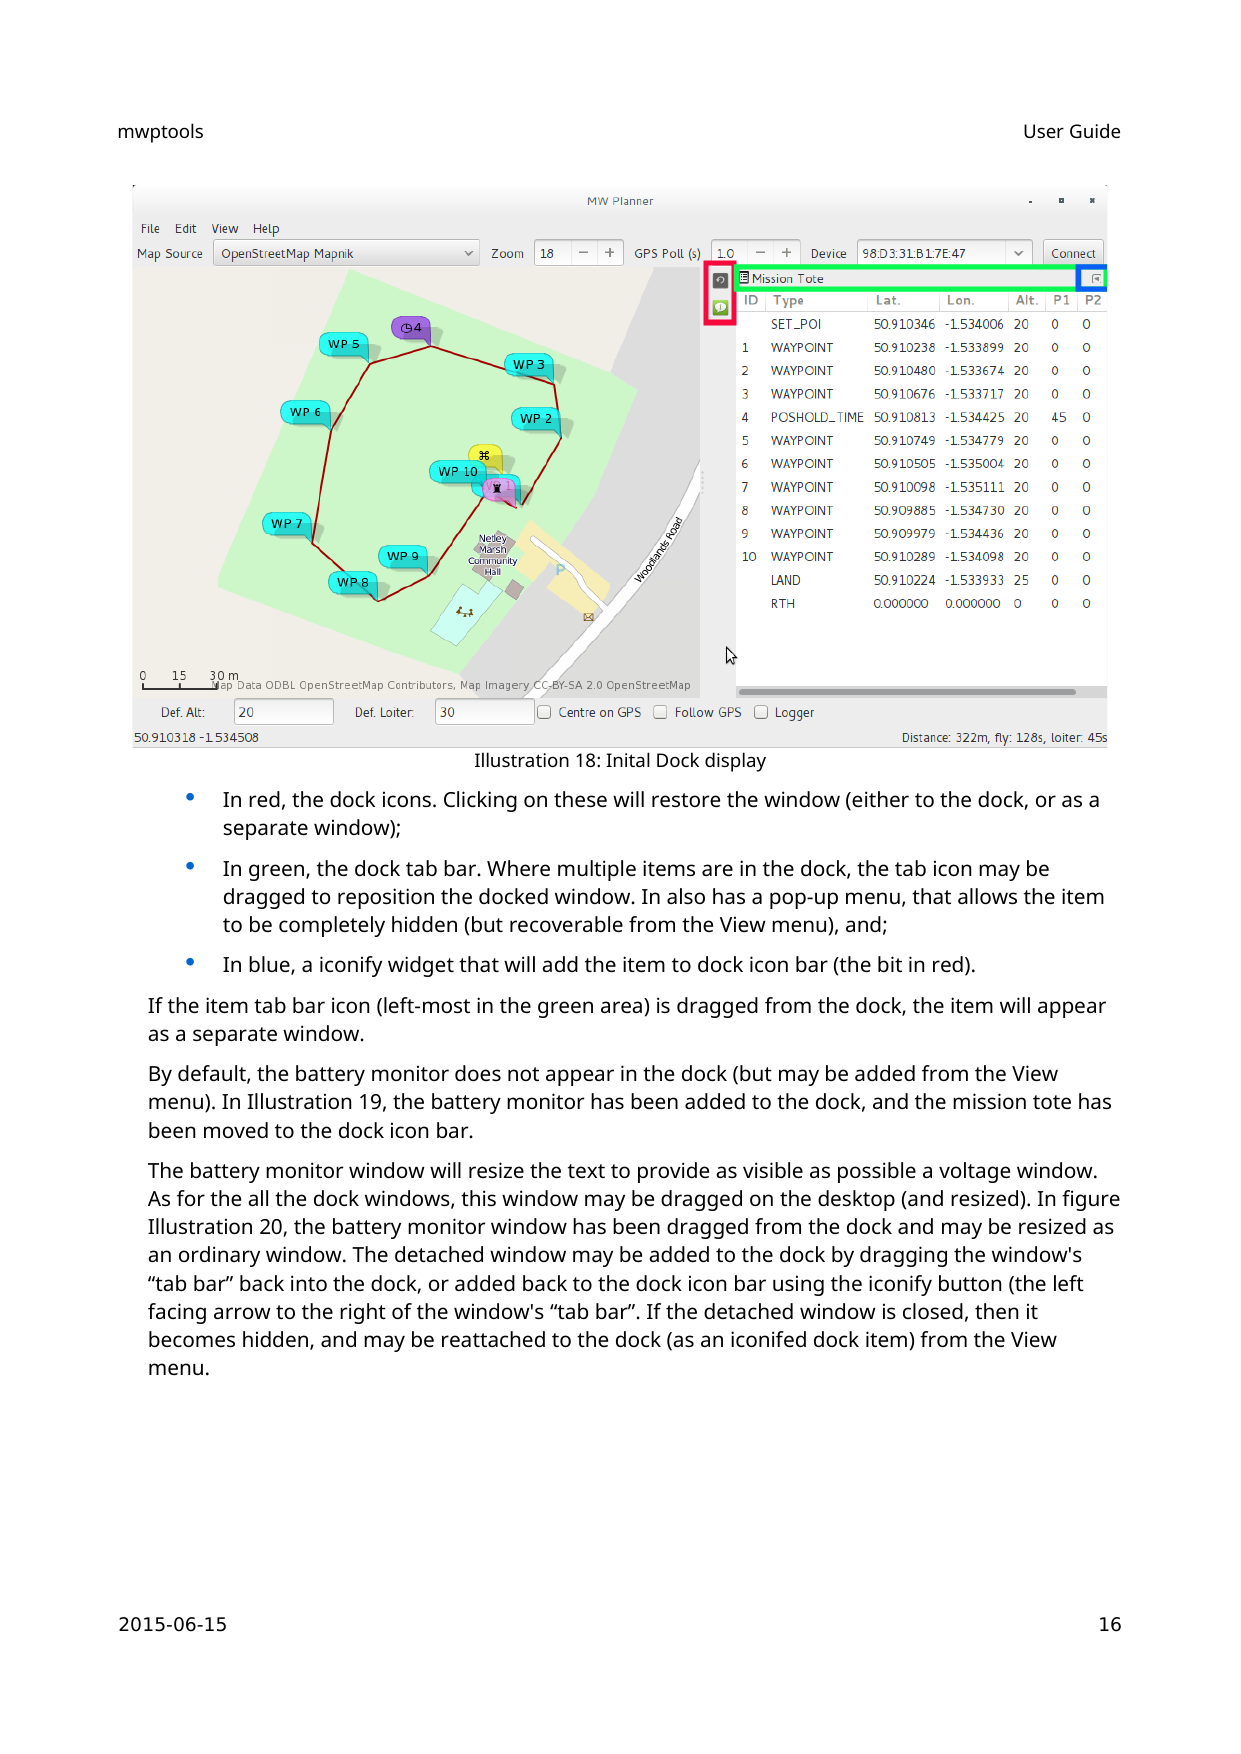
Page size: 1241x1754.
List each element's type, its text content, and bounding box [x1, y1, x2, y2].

text Illustration 18: Inital Dock display [133, 748, 1107, 773]
list In red, the dock icons. Clicking on these will restore the window (either to the dock, or as a separate window); [185, 173, 1122, 842]
text If the item tab bar icon (left-most in the green area) is dragged from the dock, the item will appear as a separate window. [148, 991, 1122, 1047]
text The battery monitor window will resize the text to provide as visible as possible a voltage window. As for the all the dock windows, this window may be dragged on the desktop (and resized). In figure Illustration 20, the battery monitor window has been dragged from the dock and may be resized as an ordinary window. The detached window may be added to the dock by dragging the window's “tab bar” back into the dock, or added back to the dock icon bar using the iconify button (the left facing arrow to the right of the window's “tab bar”. If the detached window is closed, then it becomes hidden, and may be reattached to the dock (as an iconifed dock item) from the View menu. [148, 1156, 1122, 1382]
picture [132, 185, 1108, 748]
text By default, the battery monitor does not appear in the dock (but may be added from the View menu). In Illustration 19, the battery monitor has been added to the dock, and the mission tote has been moved to the dock icon bar. [148, 1059, 1122, 1144]
list In green, the dock tab bar. Where multiple items are in the dock, the tab icon may be dragged to reposition the docked window. In also has a pop-up menu, that allows the item to be completely hidden (but recoverable from the View menu), and; [185, 854, 1122, 939]
list In blue, a iconify widget that will add the item to dock icon bar (the bit in red). [185, 951, 1122, 979]
